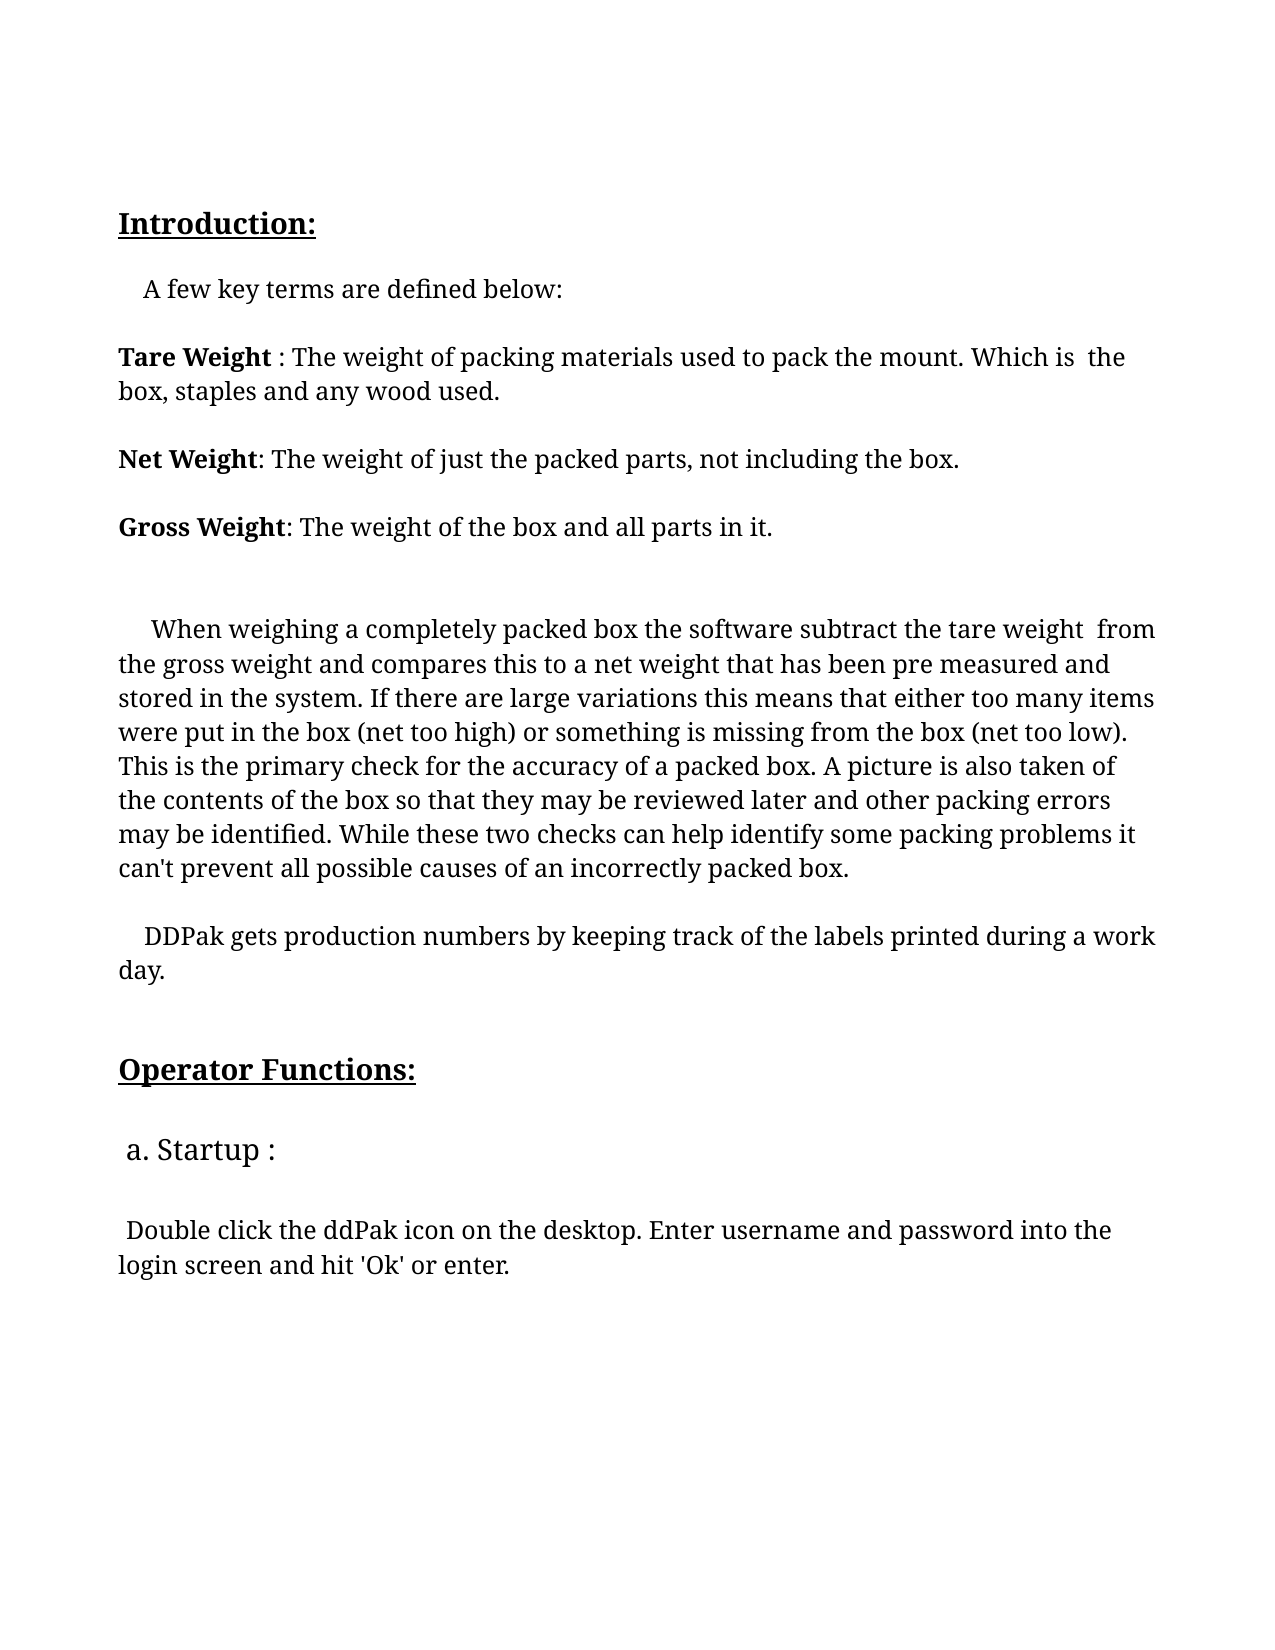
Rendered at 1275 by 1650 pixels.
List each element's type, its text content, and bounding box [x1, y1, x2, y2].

text Double click the ddPak icon on the desktop. Enter username and password into the login screen and hit 'Ok' or enter. [118, 1208, 1157, 1282]
text a. Startup : [118, 1129, 1157, 1168]
text Gross Weight: The weight of the box and all parts in it. [118, 510, 1157, 544]
text When weighing a completely packed box the software subtract the tare weight from the gross weight and compares this to a net weight that has been pre measured and stored in the system. If there are large variations this means that either too many items were put in the box (net too high) or something is missing from the box (net too low). This is the primary check for the accuracy of a packed box. A picture is also taken of the contents of the box so that they may be reviewed later and other packing errors may be identified. While these two checks can help identify some packing problems it can't prevent all possible causes of an incorrectly packed box. [118, 612, 1157, 885]
text Net Weight: The weight of just the packed parts, not including the box. [118, 442, 1157, 476]
text A few key terms are defined below: [118, 272, 1157, 306]
text Introduction: [118, 203, 1157, 243]
text Operator Functions: [118, 1049, 1157, 1089]
text Tare Weight : The weight of packing materials used to pack the mount. Which is the box, staples and any wood used. [118, 340, 1157, 408]
text DDPak gets production numbers by keeping track of the labels printed during a work day. [118, 919, 1157, 987]
